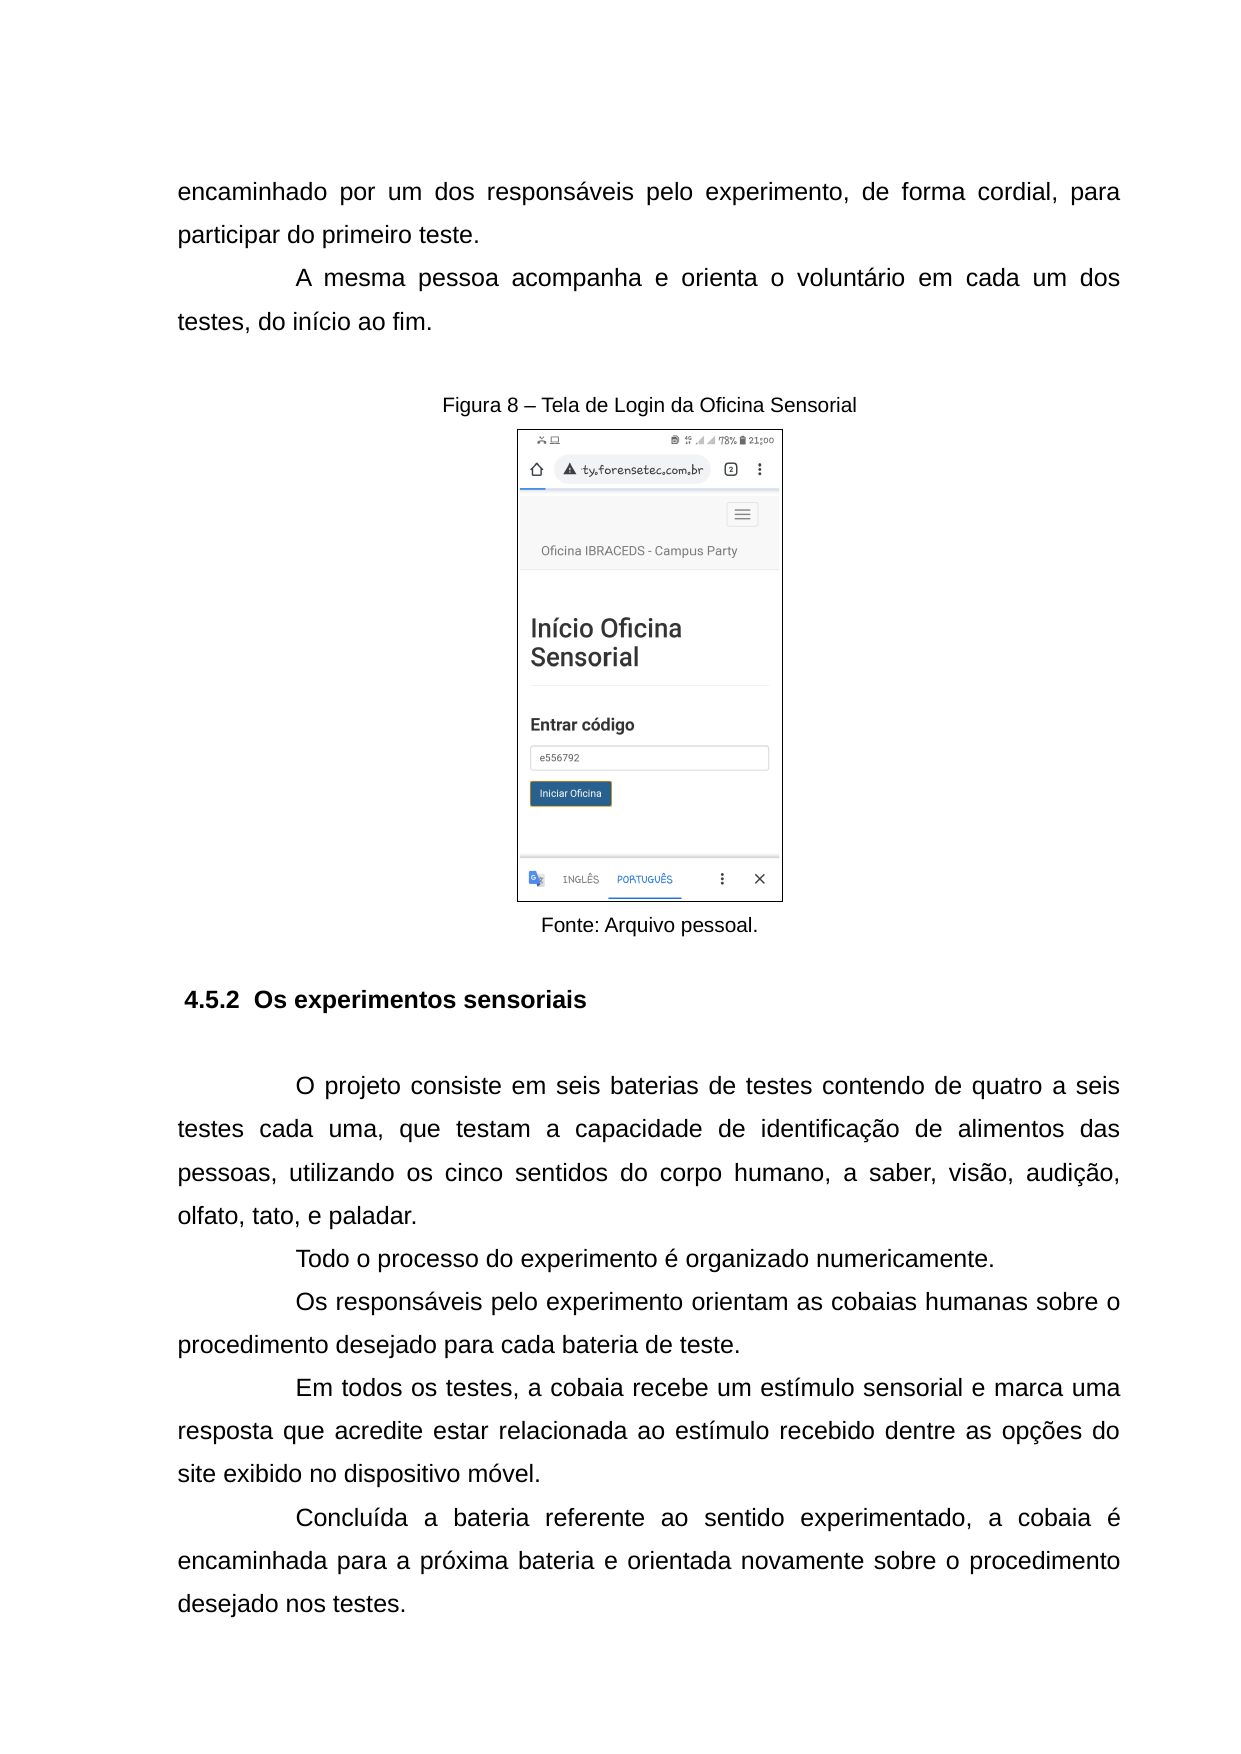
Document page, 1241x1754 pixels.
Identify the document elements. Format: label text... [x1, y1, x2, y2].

text Todo o processo do experimento é organizado numericamente. [177, 1244, 1122, 1272]
text encaminhado por um dos responsáveis pelo experimento, de forma cordial, para participar do primeiro teste. [177, 177, 1122, 249]
list Figura 8 – Tela de Login da Oficina Sensorial [177, 393, 1122, 417]
picture [519, 431, 780, 899]
text Em todos os testes, a cobaia recebe um estímulo sensorial e marca uma resposta que acredite estar relacionada ao estímulo recebido dentre as opções do site exibido no dispositivo móvel. [177, 1373, 1122, 1488]
text Concluída a bateria referente ao sentido experimentado, a cobaia é encaminhada para a próxima bateria e orientada novamente sobre o procedimento desejado nos testes. [177, 1502, 1122, 1617]
text Fonte: Arquivo pessoal. [177, 429, 1122, 937]
text O projeto consiste em seis baterias de testes contendo de quatro a seis testes cada uma, que testam a capacidade de identificação de alimentos das pessoas, utilizando os cinco sentidos do corpo humano, a saber, visão, audição, olfato, tato, e paladar. [177, 1071, 1122, 1229]
text A mesma pessoa acompanha e orienta o voluntário em cada um dos testes, do início ao fim. [177, 263, 1122, 335]
text Os responsáveis pelo experimento orientam as cobaias humanas sobre o procedimento desejado para cada bateria de teste. [177, 1287, 1122, 1359]
list Os experimentos sensoriais [177, 985, 1122, 1014]
